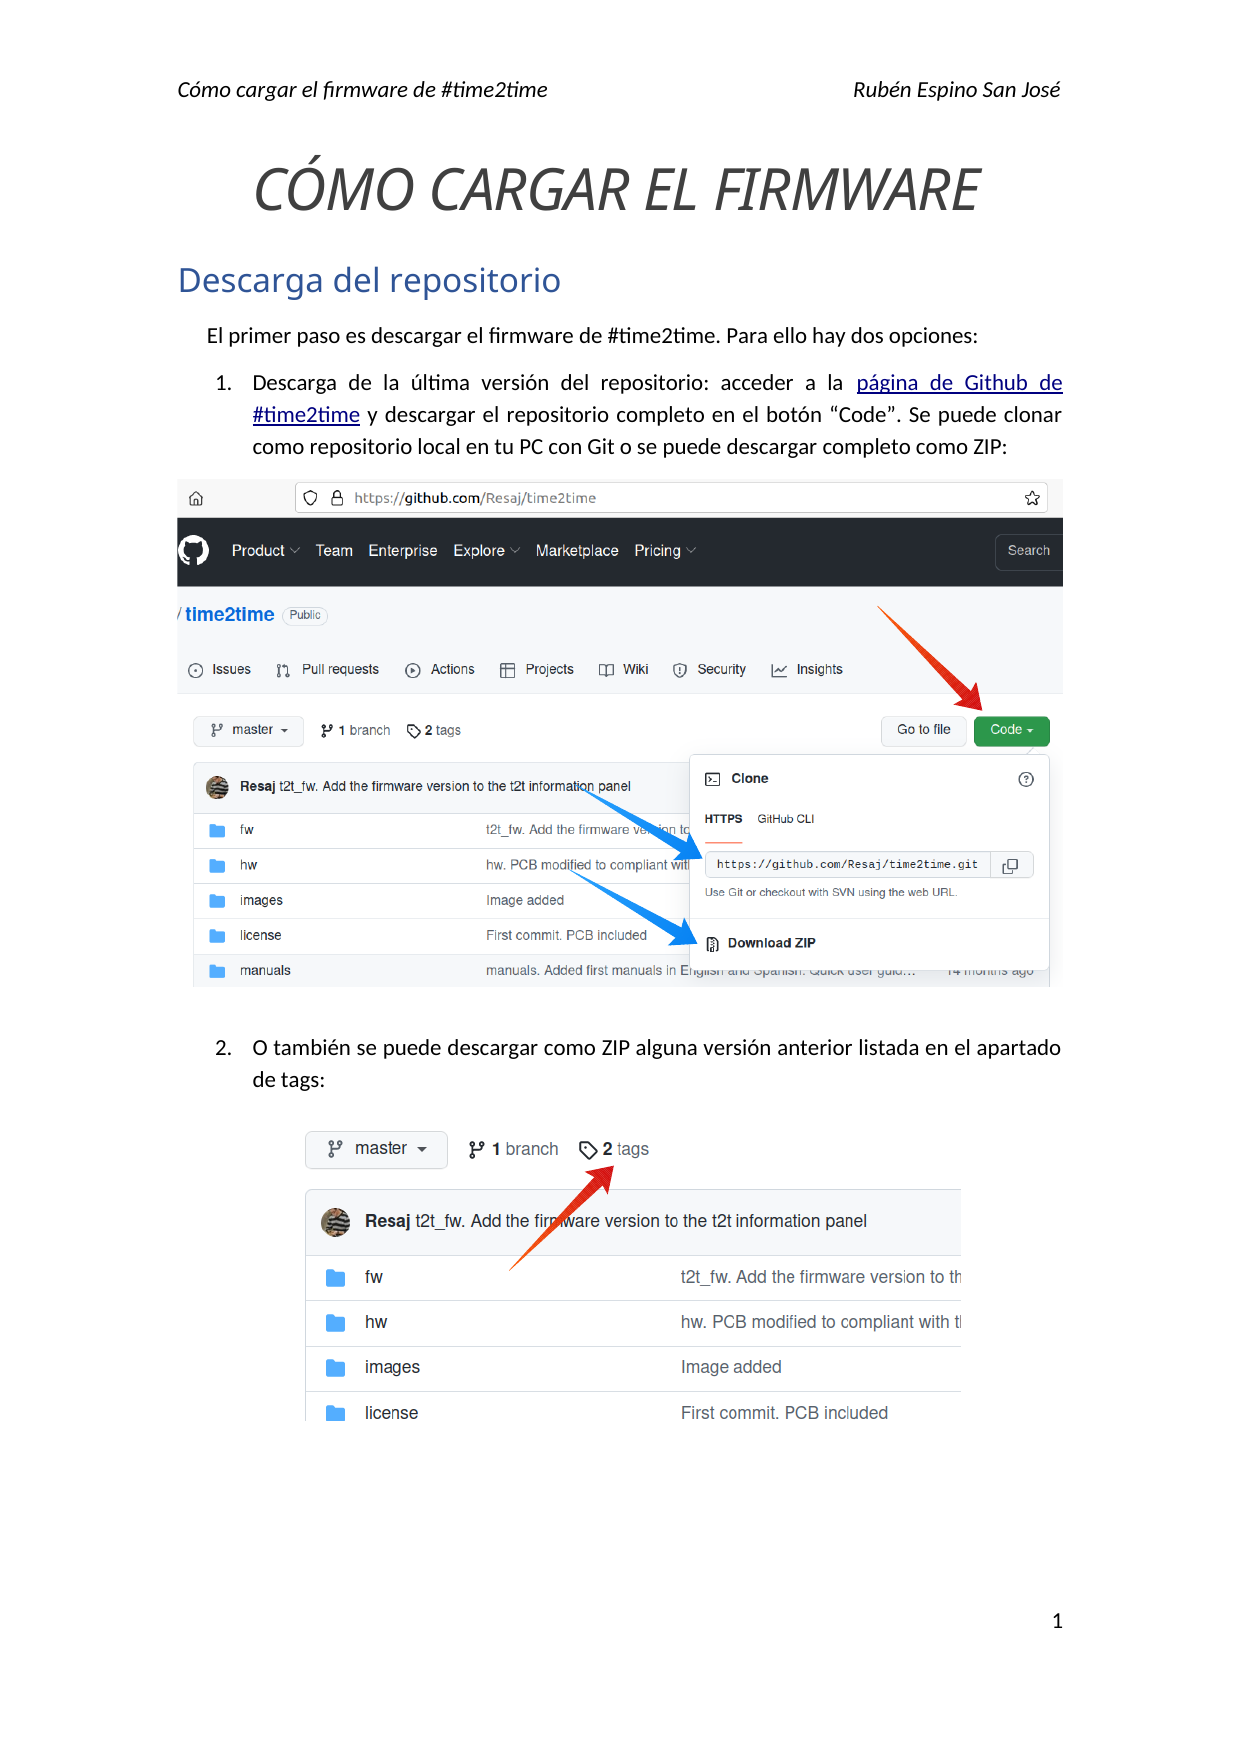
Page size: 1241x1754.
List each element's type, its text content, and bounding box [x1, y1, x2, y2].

picture [177, 479, 1063, 987]
text El primer paso es descargar el firmware de #time2time. Para ello hay dos opciones: [177, 321, 1063, 349]
text Descarga del repositorio [177, 257, 1063, 302]
picture [279, 1104, 961, 1421]
list Descarga de la última versión del repositorio: acceder a la página de Github de #time2time y descargar el repositorio completo en el botón “Code”. Se puede clonar como repositorio local en tu PC con Git o se puede descargar completo como ZIP: [215, 368, 1063, 461]
list O también se puede descargar como ZIP alguna versión anterior listada en el apartado de tags: [215, 1033, 1063, 1093]
subtitle CÓMO CARGAR EL FIRMWARE [177, 148, 1063, 227]
